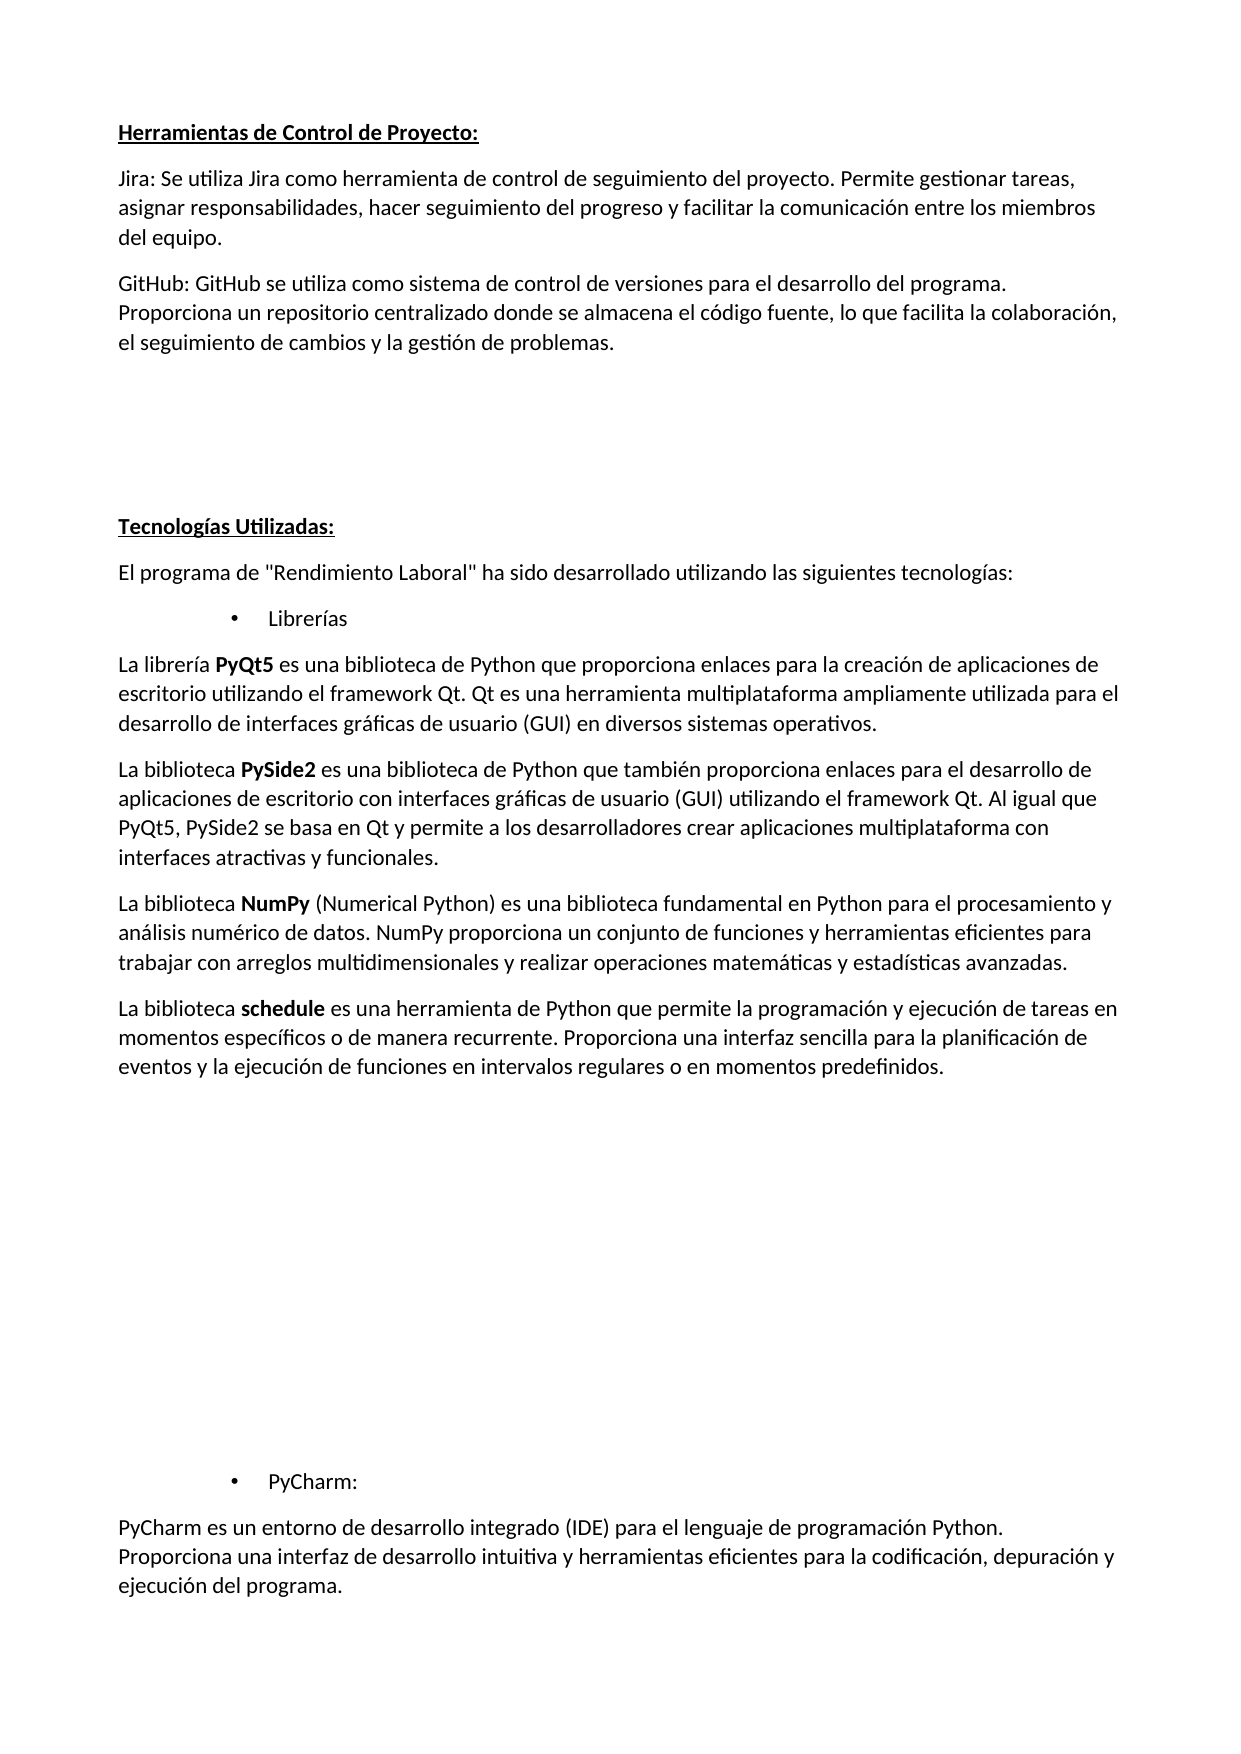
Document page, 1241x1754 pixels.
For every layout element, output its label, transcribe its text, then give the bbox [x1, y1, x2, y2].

text El programa de "Rendimiento Laboral" ha sido desarrollado utilizando las siguientes tecnologías: [118, 558, 1122, 586]
text La biblioteca PySide2 es una biblioteca de Python que también proporciona enlaces para el desarrollo de aplicaciones de escritorio con interfaces gráficas de usuario (GUI) utilizando el framework Qt. Al igual que PyQt5, PySide2 se basa en Qt y permite a los desarrolladores crear aplicaciones multiplataforma con interfaces atractivas y funcionales. [118, 755, 1122, 871]
text Tecnologías Utilizadas: [118, 512, 1122, 540]
text Herramientas de Control de Proyecto: [118, 118, 1122, 146]
text PyCharm es un entorno de desarrollo integrado (IDE) para el lenguaje de programación Python. Proporciona una interfaz de desarrollo intuitiva y herramientas eficientes para la codificación, depuración y ejecución del programa. [118, 1513, 1122, 1600]
text La biblioteca NumPy (Numerical Python) es una biblioteca fundamental en Python para el procesamiento y análisis numérico de datos. NumPy proporciona un conjunto de funciones y herramientas eficientes para trabajar con arreglos multidimensionales y realizar operaciones matemáticas y estadísticas avanzadas. [118, 889, 1122, 976]
text La biblioteca schedule es una herramienta de Python que permite la programación y ejecución de tareas en momentos específicos o de manera recurrente. Proporciona una interfaz sencilla para la planificación de eventos y la ejecución de funciones en intervalos regulares o en momentos predefinidos. [118, 994, 1122, 1081]
list Librerías [231, 604, 1122, 632]
text GitHub: GitHub se utiliza como sistema de control de versiones para el desarrollo del programa. Proporciona un repositorio centralizado donde se almacena el código fuente, lo que facilita la colaboración, el seguimiento de cambios y la gestión de problemas. [118, 269, 1122, 356]
text Jira: Se utiliza Jira como herramienta de control de seguimiento del proyecto. Permite gestionar tareas, asignar responsabilidades, hacer seguimiento del progreso y facilitar la comunicación entre los miembros del equipo. [118, 164, 1122, 251]
text La librería PyQt5 es una biblioteca de Python que proporciona enlaces para la creación de aplicaciones de escritorio utilizando el framework Qt. Qt es una herramienta multiplataforma ampliamente utilizada para el desarrollo de interfaces gráficas de usuario (GUI) en diversos sistemas operativos. [118, 650, 1122, 737]
list PyCharm: [231, 1467, 1122, 1495]
